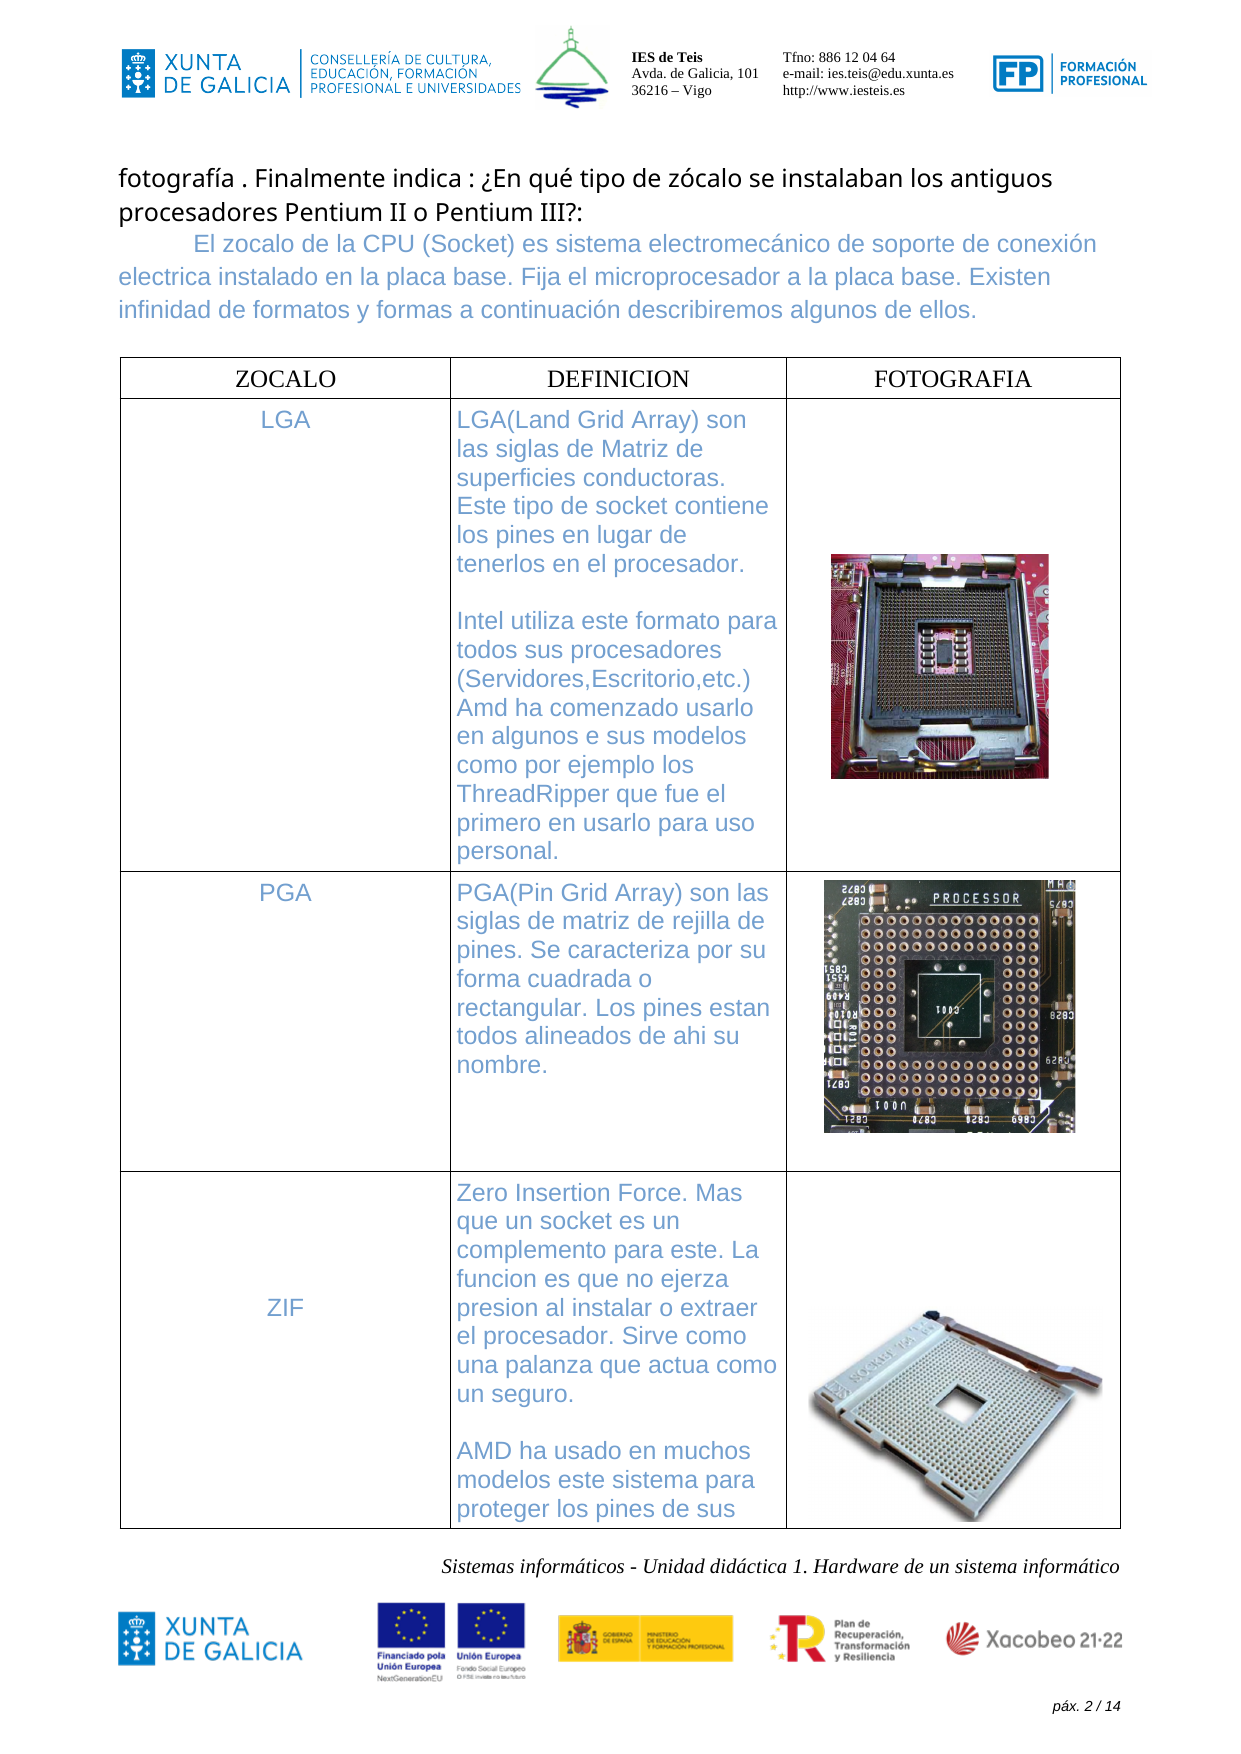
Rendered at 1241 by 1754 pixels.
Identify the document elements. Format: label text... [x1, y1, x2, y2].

table_cell ZIF [121, 1172, 450, 1528]
table_cell PGA [121, 872, 450, 1171]
picture [118, 1592, 1123, 1688]
picture [824, 880, 1076, 1133]
table_cell LGA [121, 399, 450, 871]
table_cell PGA(Pin Grid Array) son las siglas de matriz de rejilla de pines. Se caracteriza por su forma cuadrada o rectangular. Los pines estan todos alineados de ahi su nombre. [451, 872, 786, 1171]
picture [121, 49, 521, 98]
table_header FOTOGRAFIA [787, 358, 1120, 398]
picture [989, 50, 1153, 97]
picture [534, 25, 611, 110]
picture [808, 1306, 1103, 1522]
table_cell Zero Insertion Force. Mas que un socket es un complemento para este. La funcion es que no ejerza presion al instalar o extraer el procesador. Sirve como una palanza que actua como un seguro. AMD ha usado en muchos modelos este sistema para proteger los pines de sus [451, 1172, 786, 1528]
table_cell LGA(Land Grid Array) son las siglas de Matriz de superficies conductoras. Este tipo de socket contiene los pines en lugar de tenerlos en el procesador. Intel utiliza este formato para todos sus procesadores (Servidores,Escritorio,etc.) Amd ha comenzado usarlo en algunos e sus modelos como por ejemplo los ThreadRipper que fue el primero en usarlo para uso personal. [451, 399, 786, 871]
table_cell [787, 1172, 1120, 1528]
table_cell [787, 872, 1120, 1171]
picture [831, 554, 1049, 779]
table_header ZOCALO [121, 358, 450, 398]
table_header DEFINICION [451, 358, 786, 398]
text fotografía . Finalmente indica : ¿En qué tipo de zócalo se instalaban los antiguos procesadores Pentium II o Pentium III?: [118, 160, 1122, 228]
text El zocalo de la CPU (Socket) es sistema electromecánico de soporte de conexión electrica instalado en la placa base. Fija el microprocesador a la placa base. Existen infinidad de formatos y formas a continuación describiremos algunos de ellos. [118, 228, 1122, 323]
table_cell [787, 399, 1120, 871]
